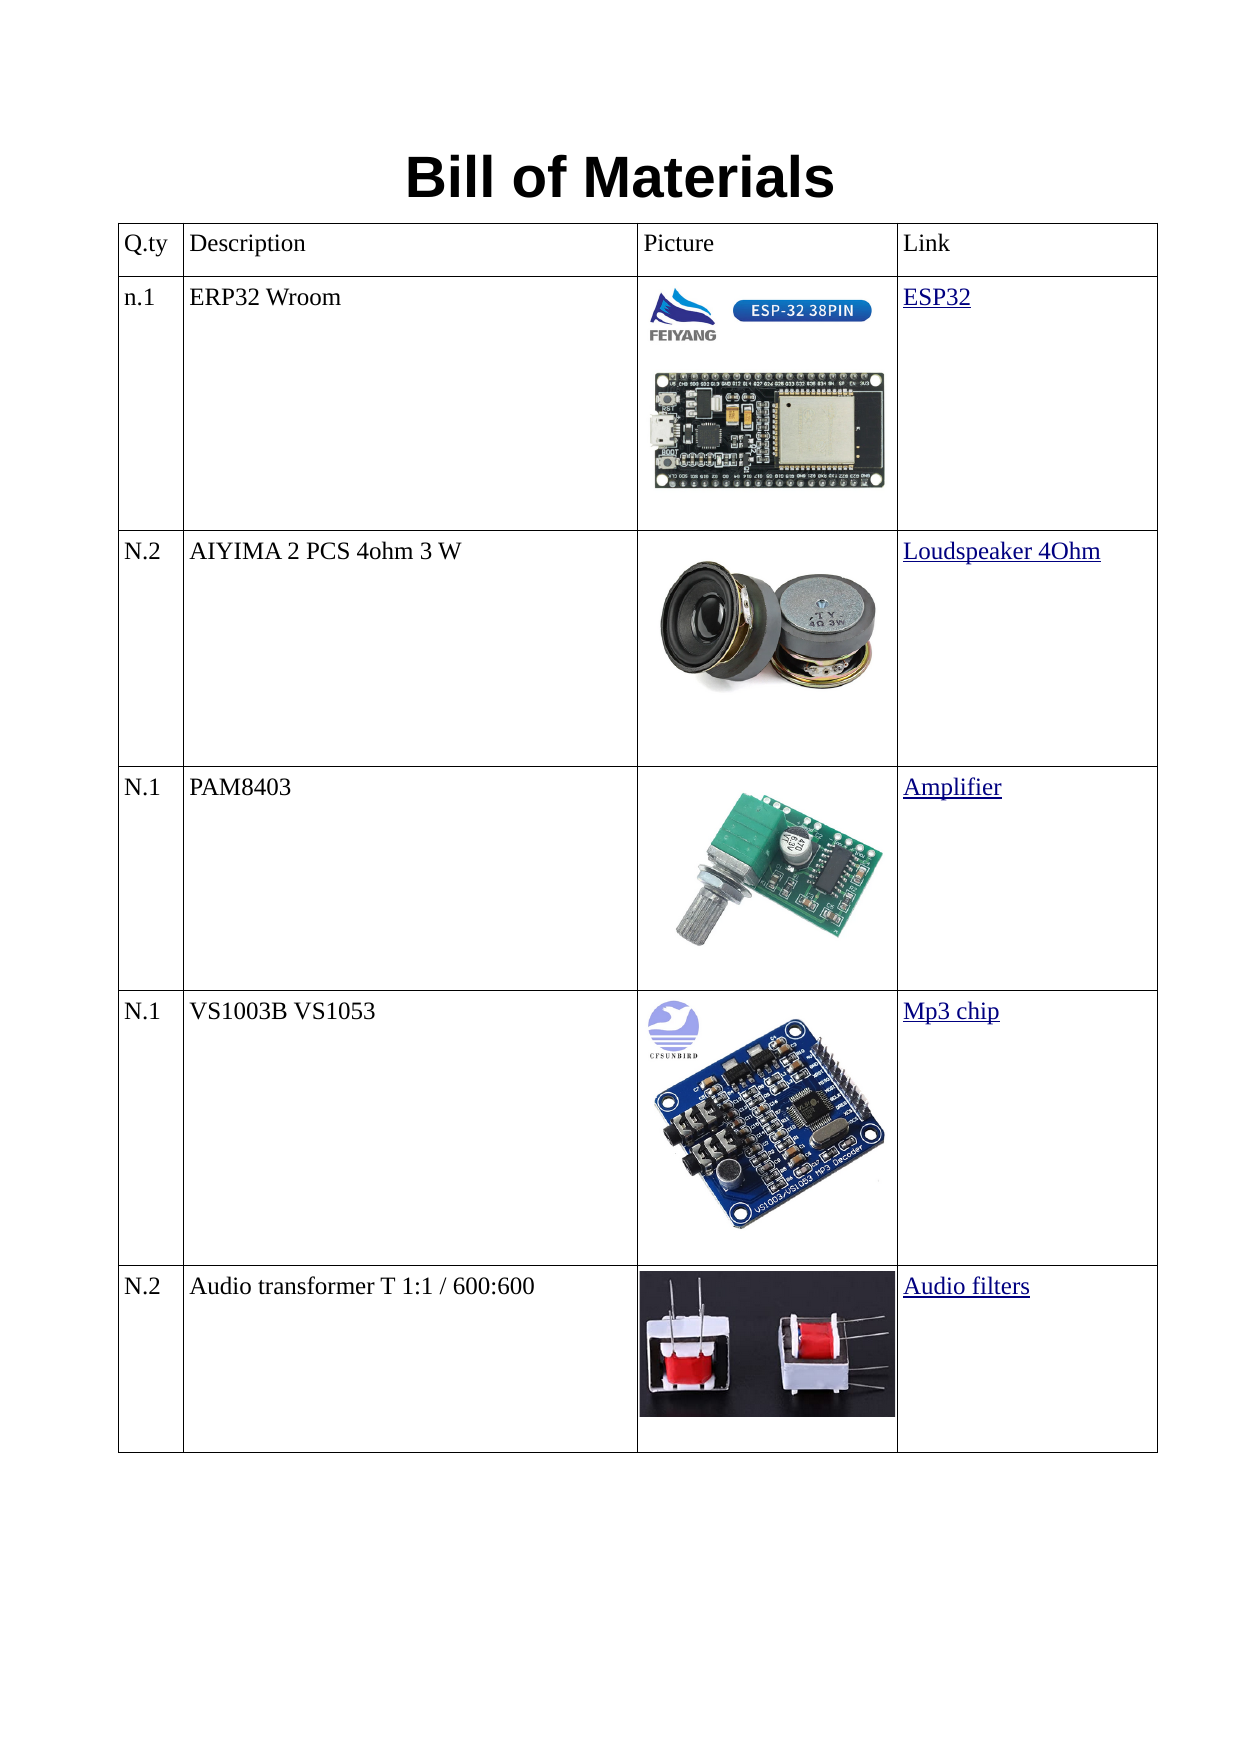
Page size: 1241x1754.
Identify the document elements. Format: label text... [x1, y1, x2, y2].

table_cell ESP32 [898, 277, 1157, 530]
table_cell Audio filters [898, 1266, 1157, 1452]
table_cell [638, 1266, 897, 1452]
table_cell [638, 531, 897, 766]
picture [643, 772, 892, 956]
table_cell ERP32 Wroom [184, 277, 637, 530]
table_cell N.2 [119, 1266, 183, 1452]
table_cell Loudspeaker 4Ohm [898, 531, 1157, 766]
table_cell PAM8403 [184, 767, 637, 990]
table_cell Mp3 chip [898, 991, 1157, 1265]
table_cell [638, 767, 897, 990]
table_header Q.ty [119, 224, 183, 276]
table_cell N.1 [119, 991, 183, 1265]
table_cell N.1 [119, 767, 183, 990]
table_header Picture [638, 224, 897, 276]
table_cell [638, 991, 897, 1265]
table_header Link [898, 224, 1157, 276]
table_cell n.1 [119, 277, 183, 530]
title Bill of Materials [118, 143, 1122, 210]
table_cell VS1003B VS1053 [184, 991, 637, 1265]
table_cell Amplifier [898, 767, 1157, 990]
table_header Description [184, 224, 637, 276]
picture [639, 1271, 896, 1417]
table_cell [638, 277, 897, 530]
table_cell Audio transformer T 1:1 / 600:600 [184, 1266, 637, 1452]
table_cell N.2 [119, 531, 183, 766]
picture [643, 281, 892, 496]
picture [643, 535, 892, 732]
table_cell AIYIMA 2 PCS 4ohm 3 W [184, 531, 637, 766]
picture [643, 995, 892, 1231]
